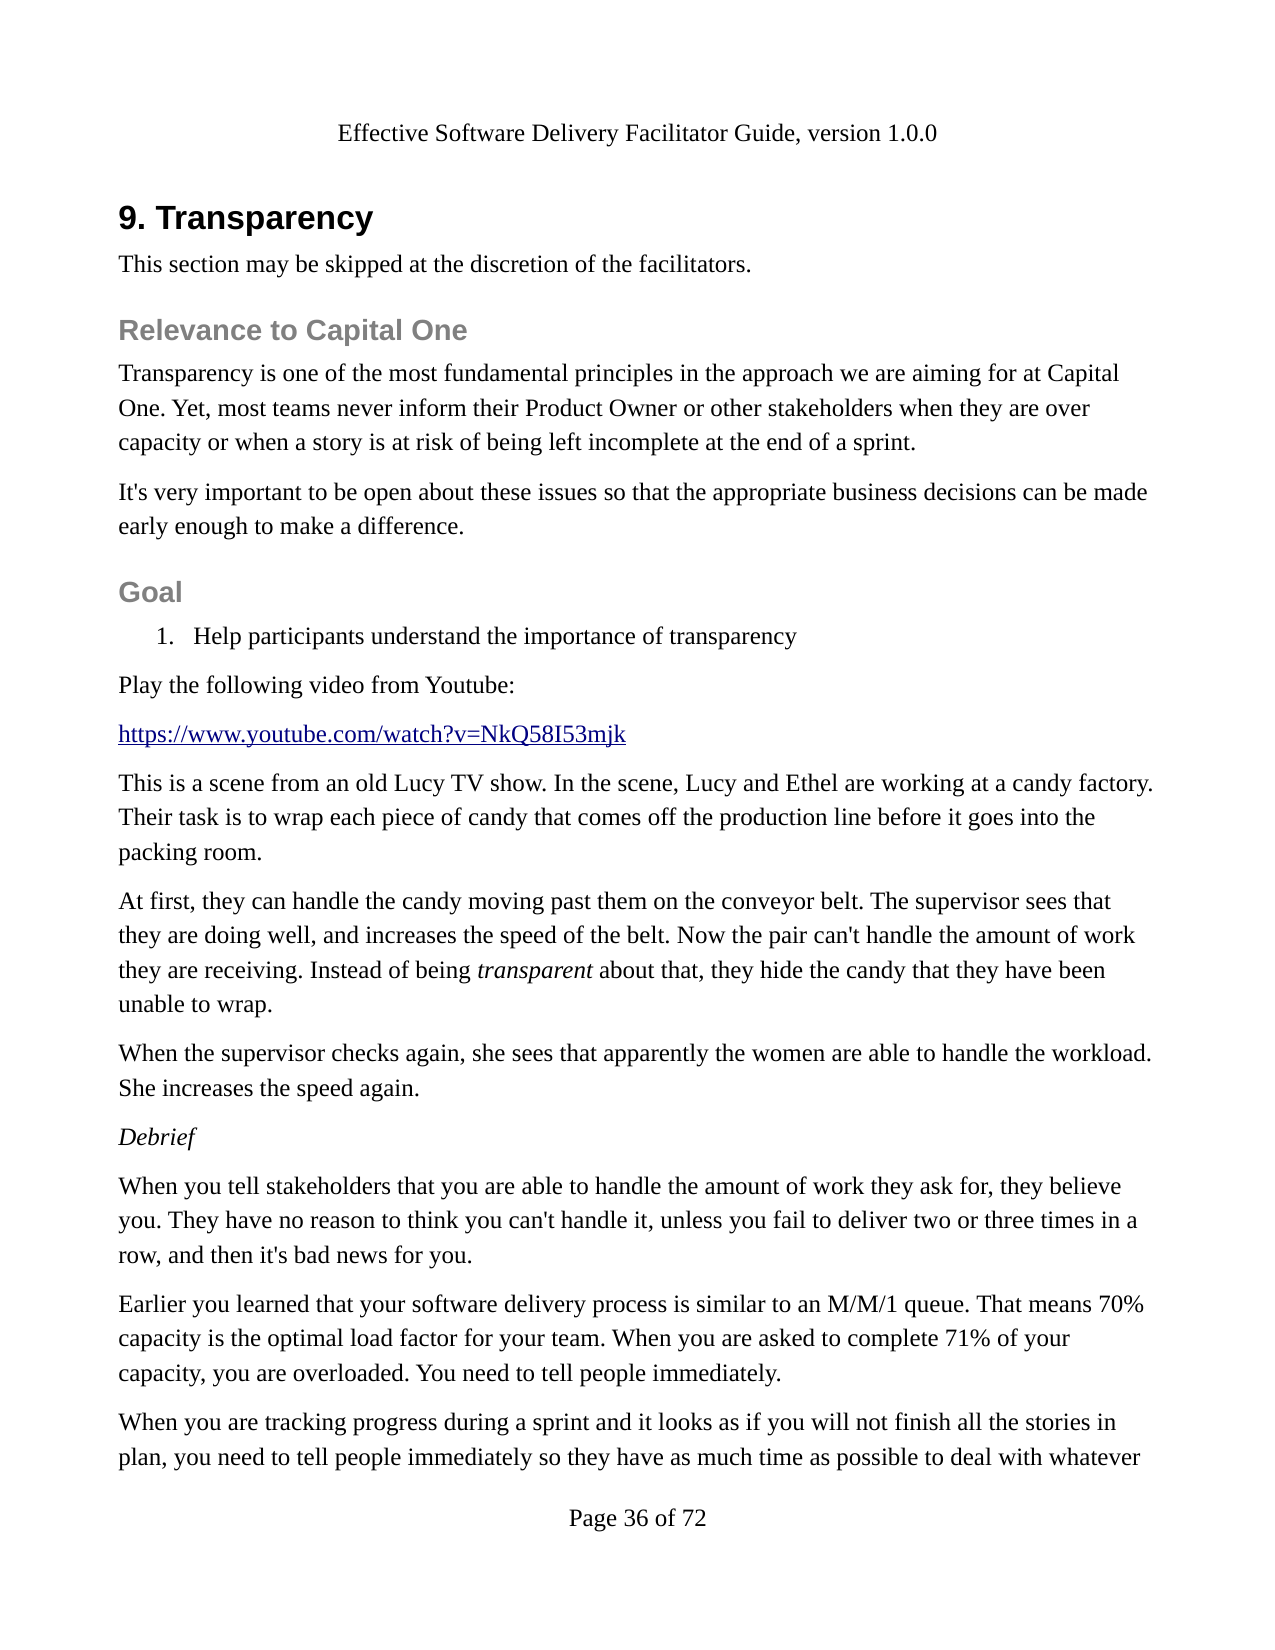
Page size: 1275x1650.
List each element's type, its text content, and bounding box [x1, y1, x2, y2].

text This is a scene from an old Lucy TV show. In the scene, Lucy and Ethel are working at a candy factory. Their task is to wrap each piece of candy that comes off the production line before it goes into the packing room. [118, 768, 1157, 866]
text Transparency is one of the most fundamental principles in the approach we are aiming for at Capital One. Yet, most teams never inform their Product Owner or other stakeholders when they are over capacity or when a story is at risk of being left incomplete at the end of a sprint. [118, 358, 1157, 456]
text It's very important to be open about these issues so that the appropriate business decisions can be made early enough to make a difference. [118, 477, 1157, 540]
text This section may be skipped at the discretion of the facilitators. [118, 249, 1157, 278]
text When you tell stakeholders that you are able to handle the amount of work they ask for, they believe you. They have no reason to think you can't handle it, unless you fail to deliver two or three times in a row, and then it's bad news for you. [118, 1171, 1157, 1269]
text At first, they can handle the candy moving past them on the conveyor belt. The supervisor sees that they are doing well, and increases the speed of the belt. Now the pair can't handle the amount of work they are receiving. Instead of being transparent about that, they hide the candy that they have been unable to wrap. [118, 886, 1157, 1018]
subtitle Relevance to Capital One [118, 312, 1157, 346]
subtitle 9. Transparency [118, 198, 1157, 236]
list Help participants understand the importance of transparency [156, 621, 1157, 649]
text https://www.youtube.com/watch?v=NkQ58I53mjk [118, 719, 1157, 748]
text When the supervisor checks again, she sees that apparently the women are able to handle the workload. She increases the speed again. [118, 1038, 1157, 1102]
text Debrief [118, 1122, 1157, 1151]
text When you are tracking progress during a sprint and it looks as if you will not finish all the stories in plan, you need to tell people immediately so they have as much time as possible to deal with whatever [118, 1407, 1157, 1470]
text Earlier you learned that your software delivery process is similar to an M/M/1 queue. That means 70% capacity is the optimal load factor for your team. When you are asked to complete 71% of your capacity, you are overloaded. You need to tell people immediately. [118, 1289, 1157, 1387]
subtitle Goal [118, 575, 1157, 608]
text Play the following video from Youtube: [118, 670, 1157, 698]
